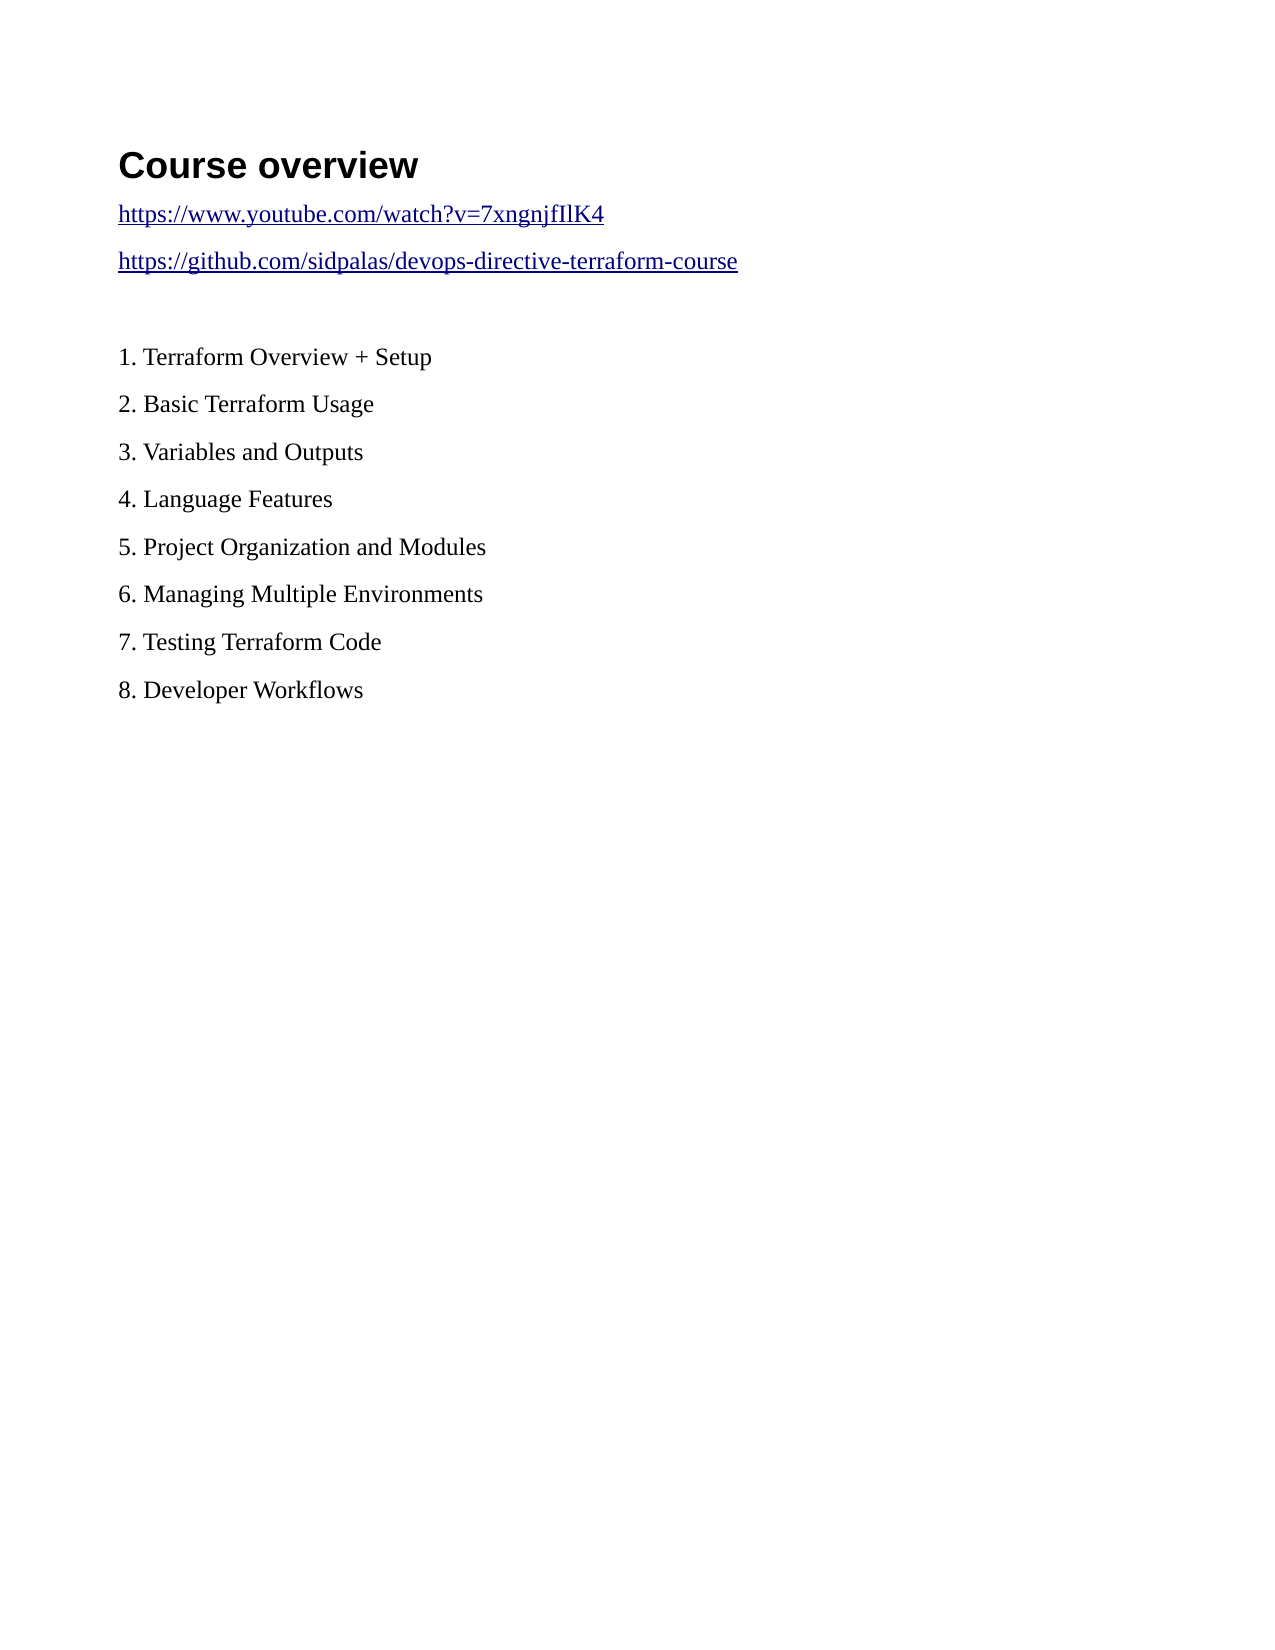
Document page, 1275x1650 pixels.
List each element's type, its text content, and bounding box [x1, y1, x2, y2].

subtitle Course overview [118, 143, 1157, 186]
text 1. Terraform Overview + Setup [118, 342, 1157, 370]
text 3. Variables and Outputs [118, 437, 1157, 466]
text 6. Managing Multiple Environments [118, 579, 1157, 608]
text 7. Testing Terraform Code [118, 627, 1157, 656]
text https://www.youtube.com/watch?v=7xngnjfIlK4 [118, 199, 1157, 227]
text 5. Project Organization and Modules [118, 532, 1157, 561]
text https://github.com/sidpalas/devops-directive-terraform-course [118, 246, 1157, 275]
text 8. Developer Workflows [118, 675, 1157, 703]
text 2. Basic Terraform Usage [118, 389, 1157, 418]
text 4. Language Features [118, 484, 1157, 513]
